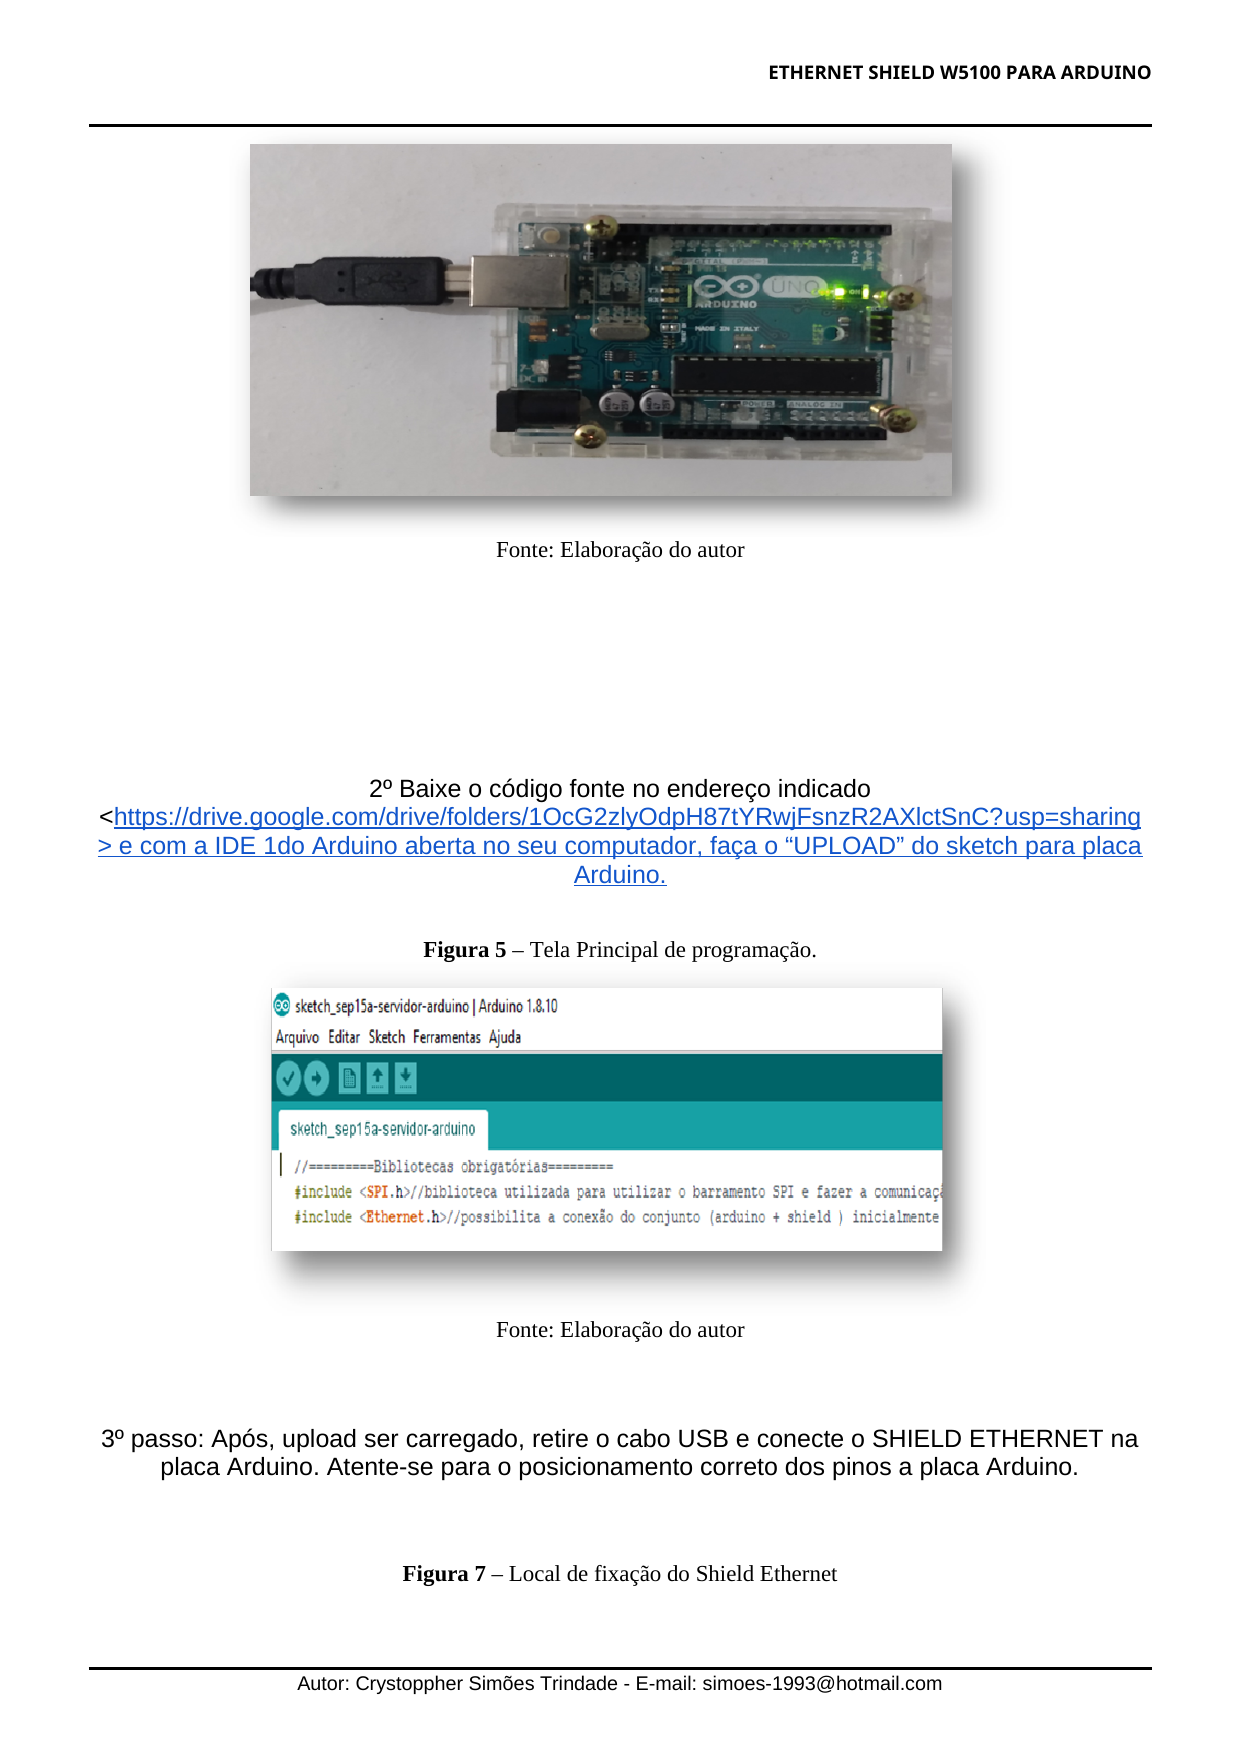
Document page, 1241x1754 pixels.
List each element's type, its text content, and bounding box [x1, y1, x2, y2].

text Figura 5 – Tela Principal de programação. [89, 936, 1152, 963]
text Fonte: Elaboração do autor [89, 536, 1152, 563]
text <https://drive.google.com/drive/folders/1OcG2zlyOdpH87tYRwjFsnzR2AXlctSnC?usp=sharing > e com a IDE 1do Arduino aberta no seu computador, faça o “UPLOAD” do sketch para placa Arduino. [89, 802, 1152, 888]
text 2º Baixe o código fonte no endereço indicado [89, 773, 1152, 802]
picture [254, 962, 987, 1316]
picture [228, 127, 1012, 537]
text 3º passo: Após, upload ser carregado, retire o cabo USB e conecte o SHIELD ETHERNET na placa Arduino. Atente-se para o posicionamento correto dos pinos a placa Arduino. [89, 1423, 1152, 1481]
text Figura 7 – Local de fixação do Shield Ethernet [89, 1560, 1152, 1586]
text Fonte: Elaboração do autor [89, 1316, 1152, 1342]
